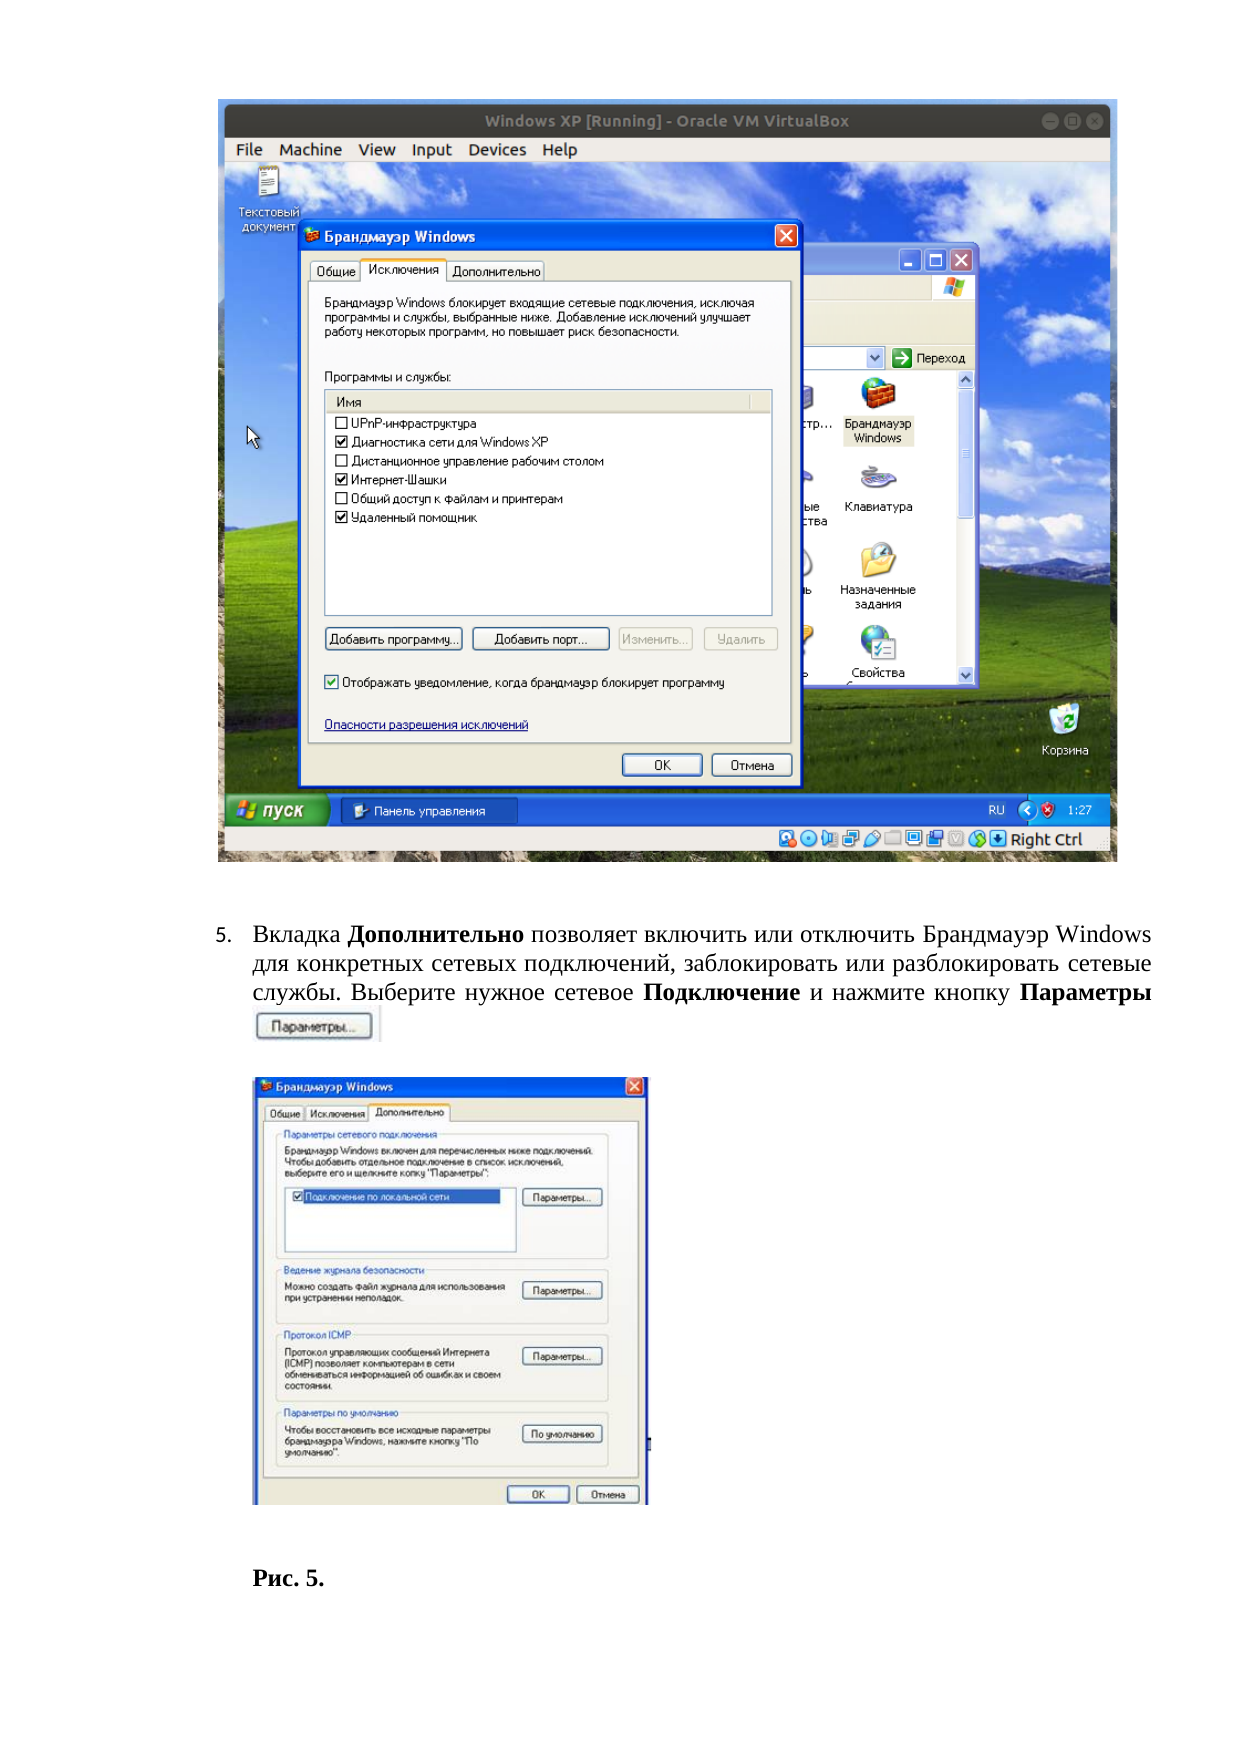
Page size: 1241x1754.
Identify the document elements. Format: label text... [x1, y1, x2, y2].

picture [252, 1077, 652, 1505]
picture [218, 99, 1118, 862]
text Рис. 5. [252, 1535, 1152, 1592]
picture [252, 1005, 384, 1042]
list Вкладка Дополнительно позволяет включить или отключить Брандмауэр Windows для конкретных сетевых подключений, заблокировать или разблокировать сетевые службы. Выберите нужное сетевое Подключение и нажмите кнопку Параметры [215, 919, 1152, 1048]
